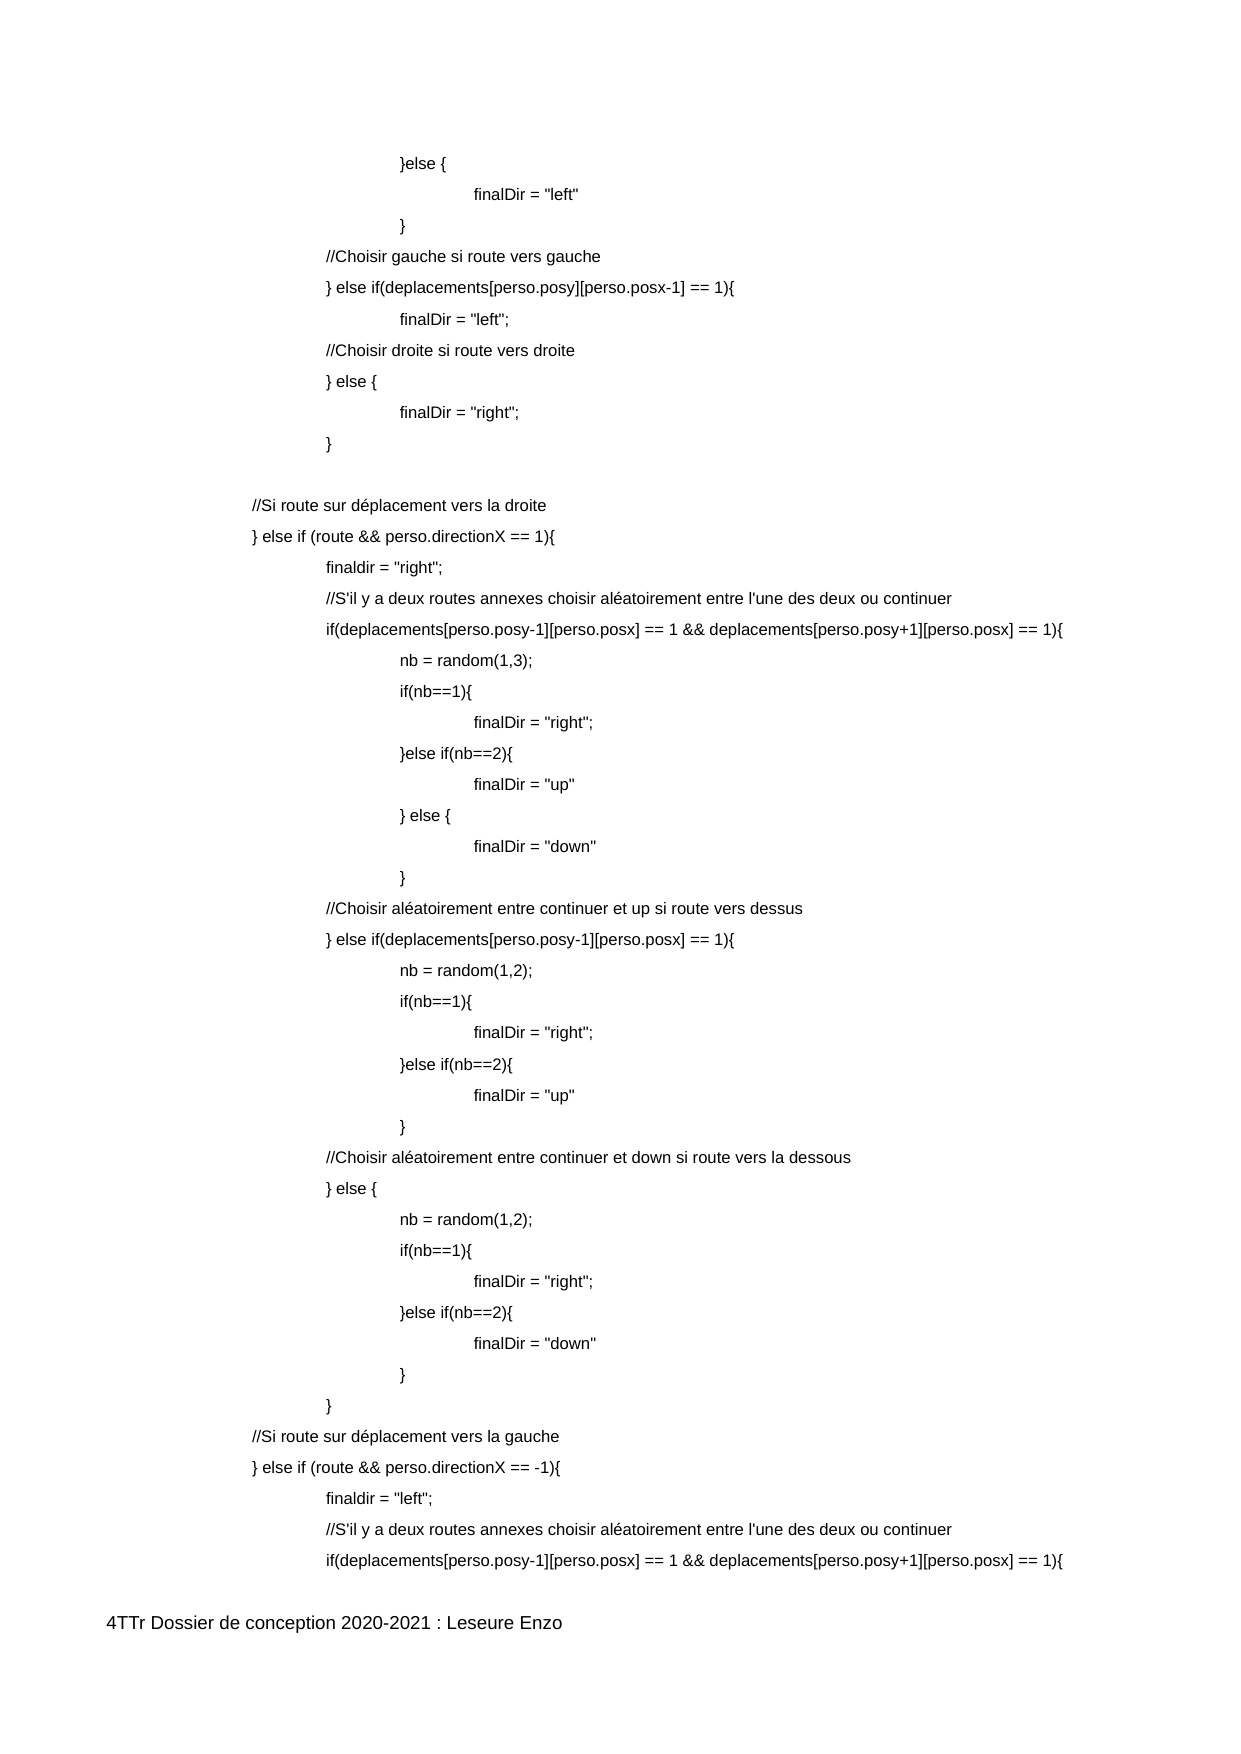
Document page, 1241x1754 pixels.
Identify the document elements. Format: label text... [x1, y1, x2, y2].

text nb = random(1,2); [104, 1209, 1134, 1229]
text //Si route sur déplacement vers la gauche [104, 1427, 1134, 1446]
text finalDir = "down" [104, 1334, 1134, 1353]
text if(deplacements[perso.posy-1][perso.posx] == 1 && deplacements[perso.posy+1][perso.posx] == 1){ [104, 620, 1134, 639]
text } [104, 1116, 1134, 1136]
text }else if(nb==2){ [104, 744, 1134, 763]
text if(nb==1){ [104, 682, 1134, 701]
text }else { [104, 154, 1134, 173]
text } [104, 433, 1134, 453]
text finaldir = "left"; [104, 1489, 1134, 1508]
text } else if (route && perso.directionX == 1){ [104, 527, 1134, 546]
text nb = random(1,3); [104, 651, 1134, 670]
text finalDir = "down" [104, 837, 1134, 856]
text } [104, 1396, 1134, 1415]
text finalDir = "left"; [104, 309, 1134, 328]
text if(nb==1){ [104, 1241, 1134, 1260]
text //S'il y a deux routes annexes choisir aléatoirement entre l'une des deux ou continuer [104, 589, 1134, 608]
text } [104, 868, 1134, 887]
text }else if(nb==2){ [104, 1303, 1134, 1322]
text } else if(deplacements[perso.posy-1][perso.posx] == 1){ [104, 930, 1134, 949]
text finalDir = "right"; [104, 1272, 1134, 1291]
text finalDir = "left" [104, 185, 1134, 204]
text } else if (route && perso.directionX == -1){ [104, 1458, 1134, 1477]
text //Choisir droite si route vers droite [104, 340, 1134, 359]
text nb = random(1,2); [104, 961, 1134, 980]
text //S'il y a deux routes annexes choisir aléatoirement entre l'une des deux ou continuer [104, 1520, 1134, 1539]
text } else if(deplacements[perso.posy][perso.posx-1] == 1){ [104, 278, 1134, 297]
text finalDir = "right"; [104, 402, 1134, 422]
text //Choisir gauche si route vers gauche [104, 247, 1134, 266]
text finalDir = "up" [104, 1085, 1134, 1104]
text finalDir = "right"; [104, 1023, 1134, 1042]
text if(deplacements[perso.posy-1][perso.posx] == 1 && deplacements[perso.posy+1][perso.posx] == 1){ [104, 1551, 1134, 1570]
text finalDir = "right"; [104, 713, 1134, 732]
text } [104, 216, 1134, 235]
text if(nb==1){ [104, 992, 1134, 1011]
text } else { [104, 806, 1134, 825]
text }else if(nb==2){ [104, 1054, 1134, 1073]
text finaldir = "right"; [104, 558, 1134, 577]
text } else { [104, 1178, 1134, 1198]
text //Choisir aléatoirement entre continuer et down si route vers la dessous [104, 1147, 1134, 1167]
text } else { [104, 371, 1134, 391]
text //Choisir aléatoirement entre continuer et up si route vers dessus [104, 899, 1134, 918]
text //Si route sur déplacement vers la droite [104, 496, 1134, 515]
text finalDir = "up" [104, 775, 1134, 794]
text } [104, 1365, 1134, 1384]
